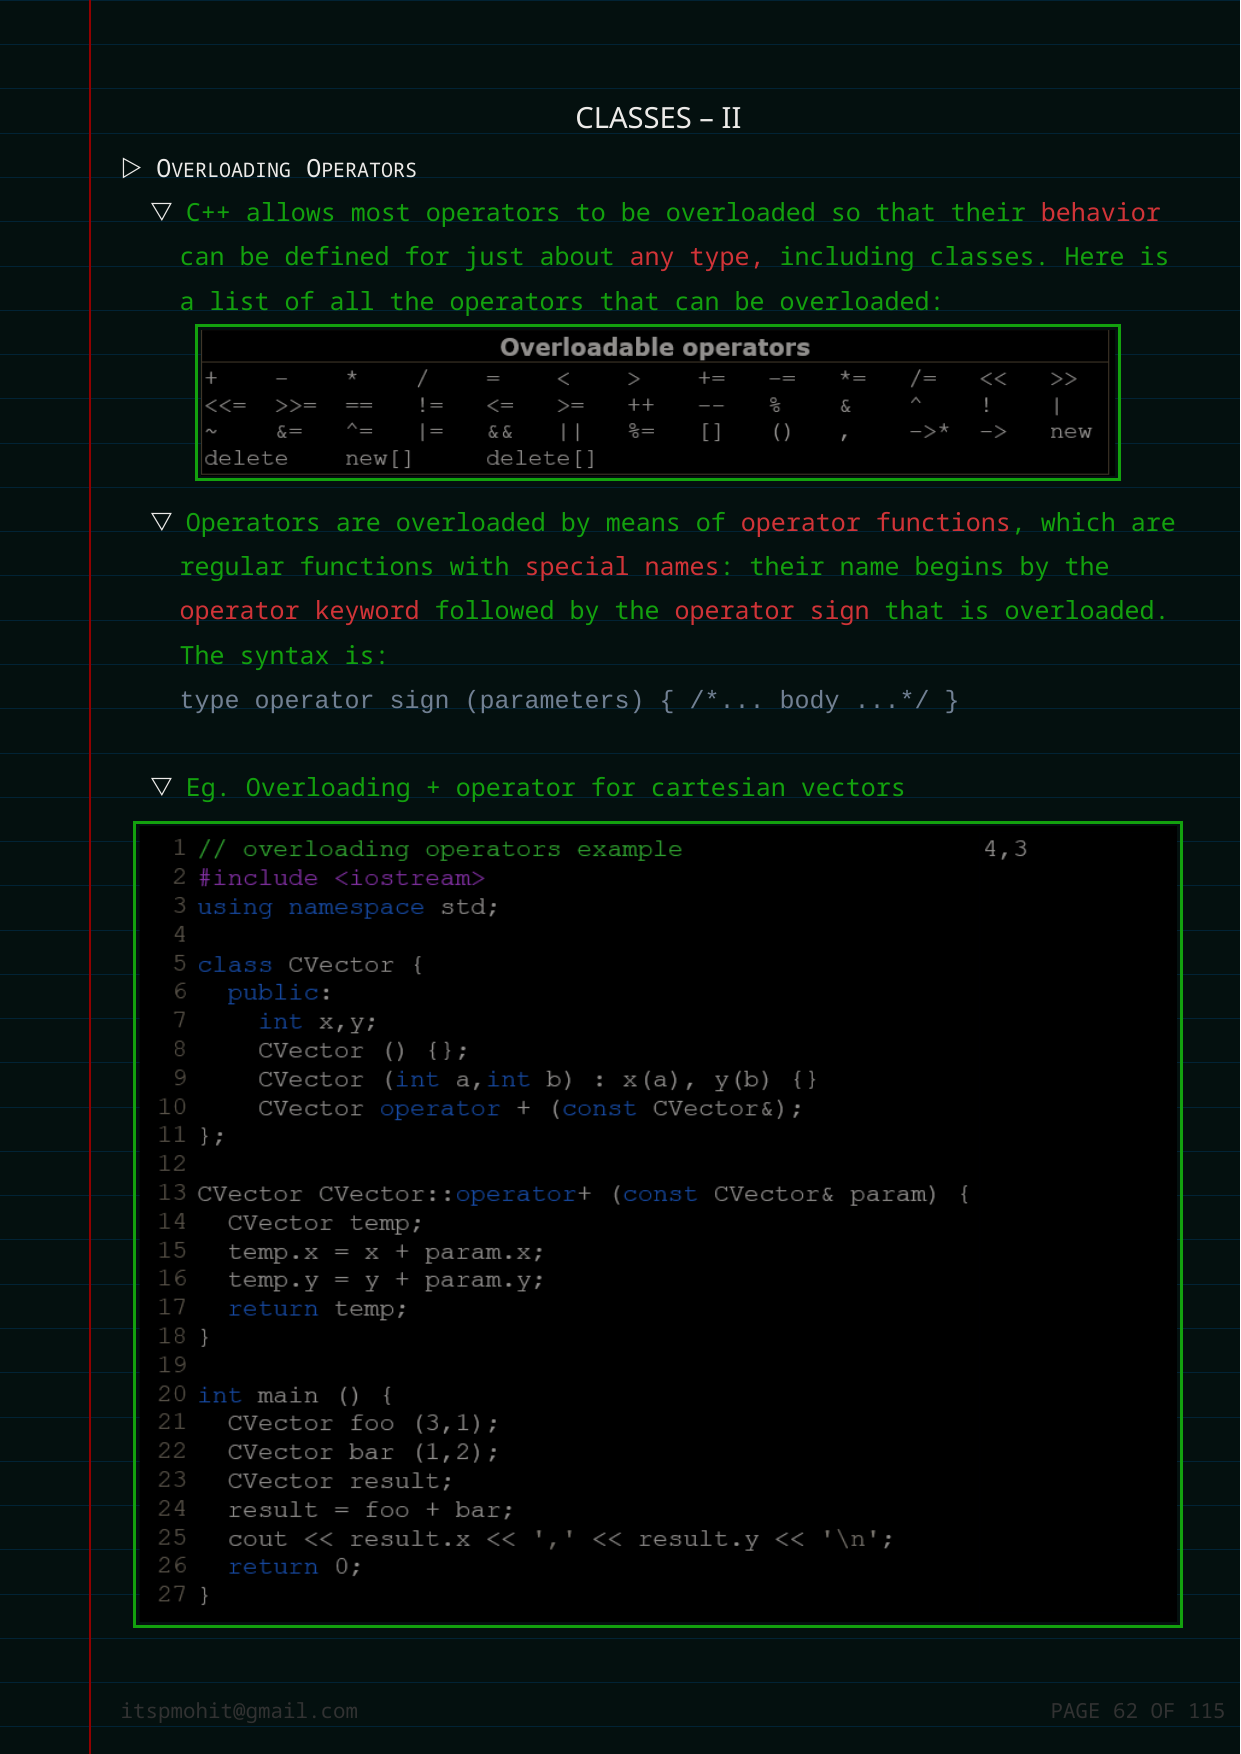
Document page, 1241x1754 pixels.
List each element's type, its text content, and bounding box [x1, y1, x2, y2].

list [136, 824, 1180, 1625]
subtitle Overloading Operators [120, 142, 1196, 186]
subtitle Classes – ii [120, 97, 1196, 142]
picture [201, 330, 1116, 476]
list C++ allows most operators to be overloaded so that their behavior can be defined for just about any type, including classes. Here is a list of all the operators that can be overloaded: [150, 186, 1196, 496]
picture [139, 826, 1177, 1622]
list Eg. Overloading + operator for cartesian vectors [150, 761, 1196, 1558]
list Operators are overloaded by means of operator functions, which are regular functions with special names: their name begins by the operator keyword followed by the operator sign that is overloaded. The syntax is: type operator sign (parameters) { /*... body ...*/ } [150, 496, 1196, 761]
